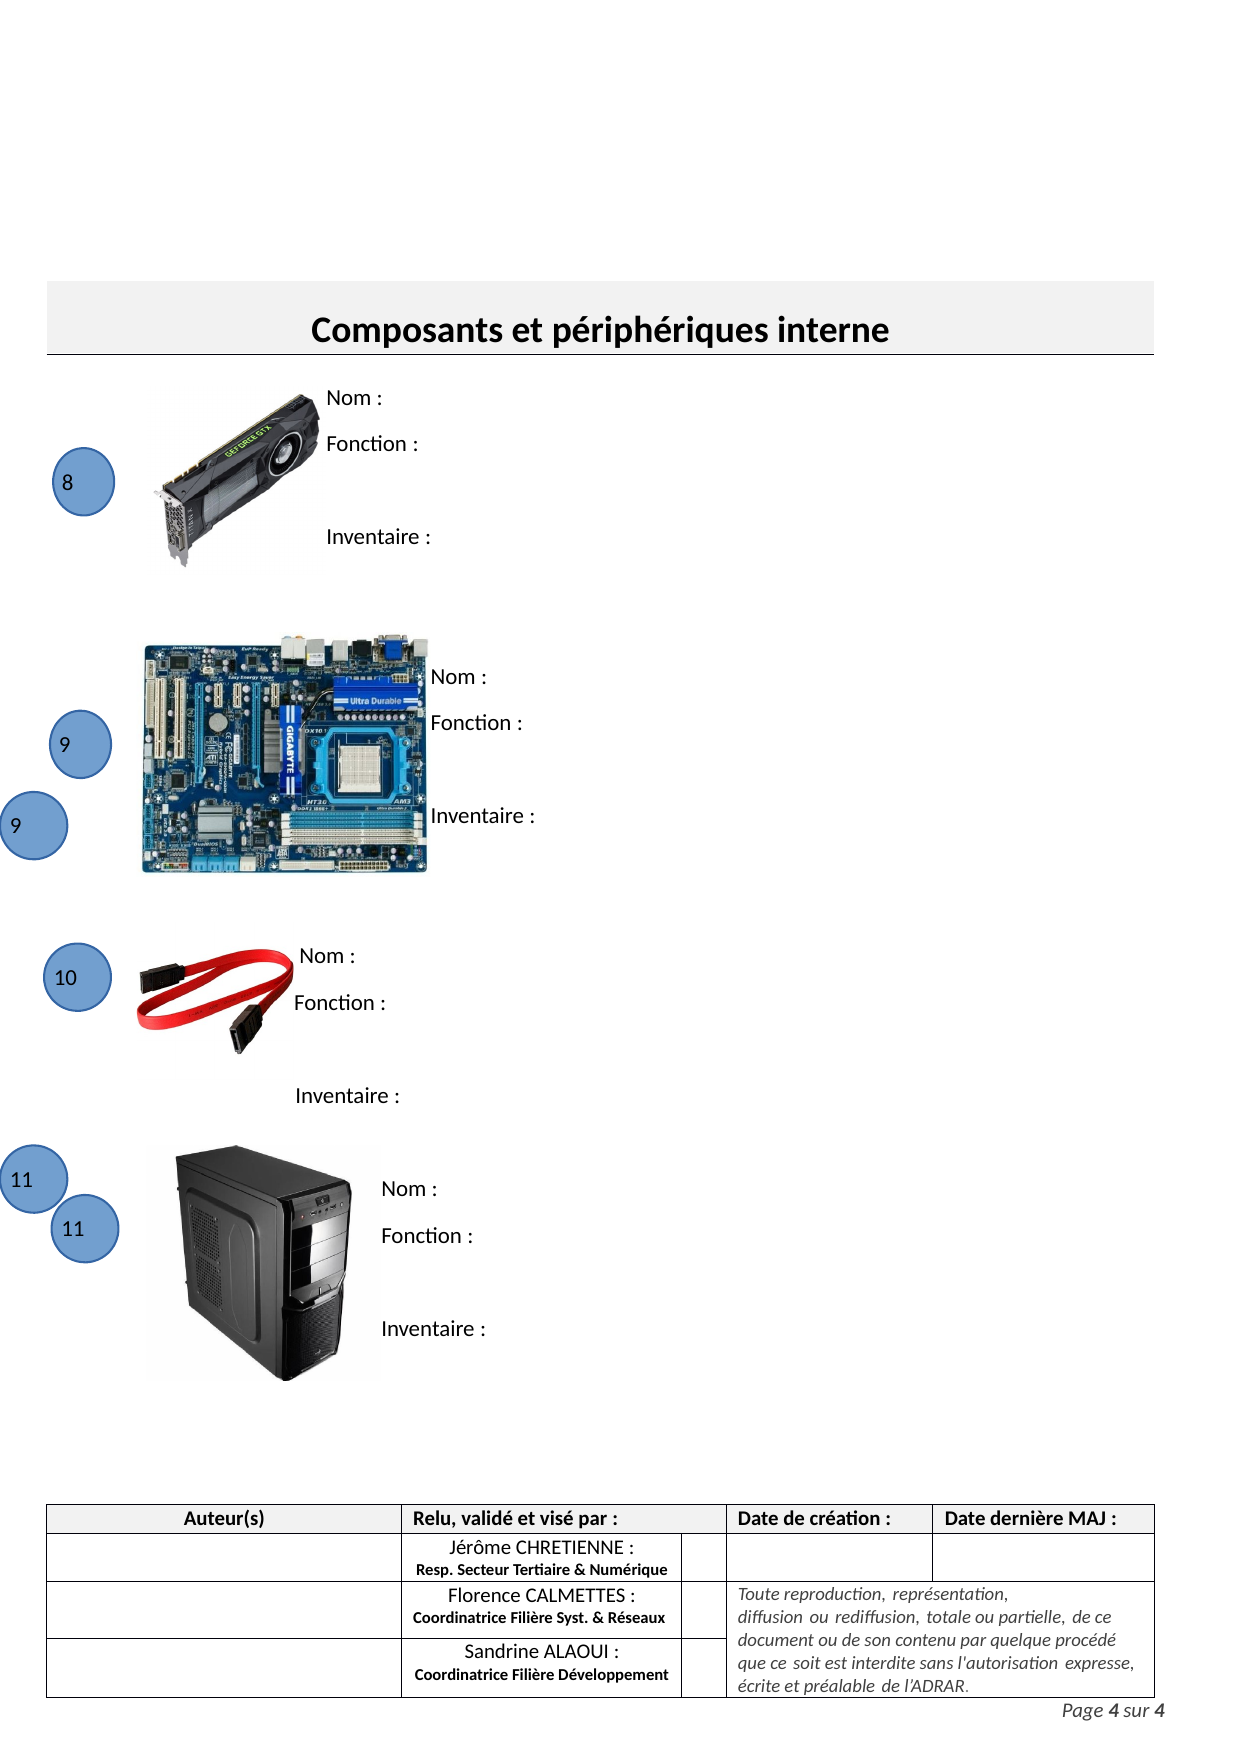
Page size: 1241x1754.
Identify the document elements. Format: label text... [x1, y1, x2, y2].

text Fonction : [431, 708, 1093, 737]
text Inventaire : [327, 522, 1093, 550]
text Inventaire : [381, 1314, 1093, 1342]
text Nom : [381, 1174, 1093, 1202]
text Fonction : [327, 429, 1093, 457]
text Nom : [431, 662, 1093, 690]
text Nom : [148, 383, 1093, 411]
text Fonction : [294, 988, 1093, 1016]
text Inventaire : [431, 802, 1093, 830]
text Inventaire : [148, 1081, 1093, 1109]
text Fonction : [381, 1221, 1093, 1249]
text Nom : [294, 941, 1093, 969]
